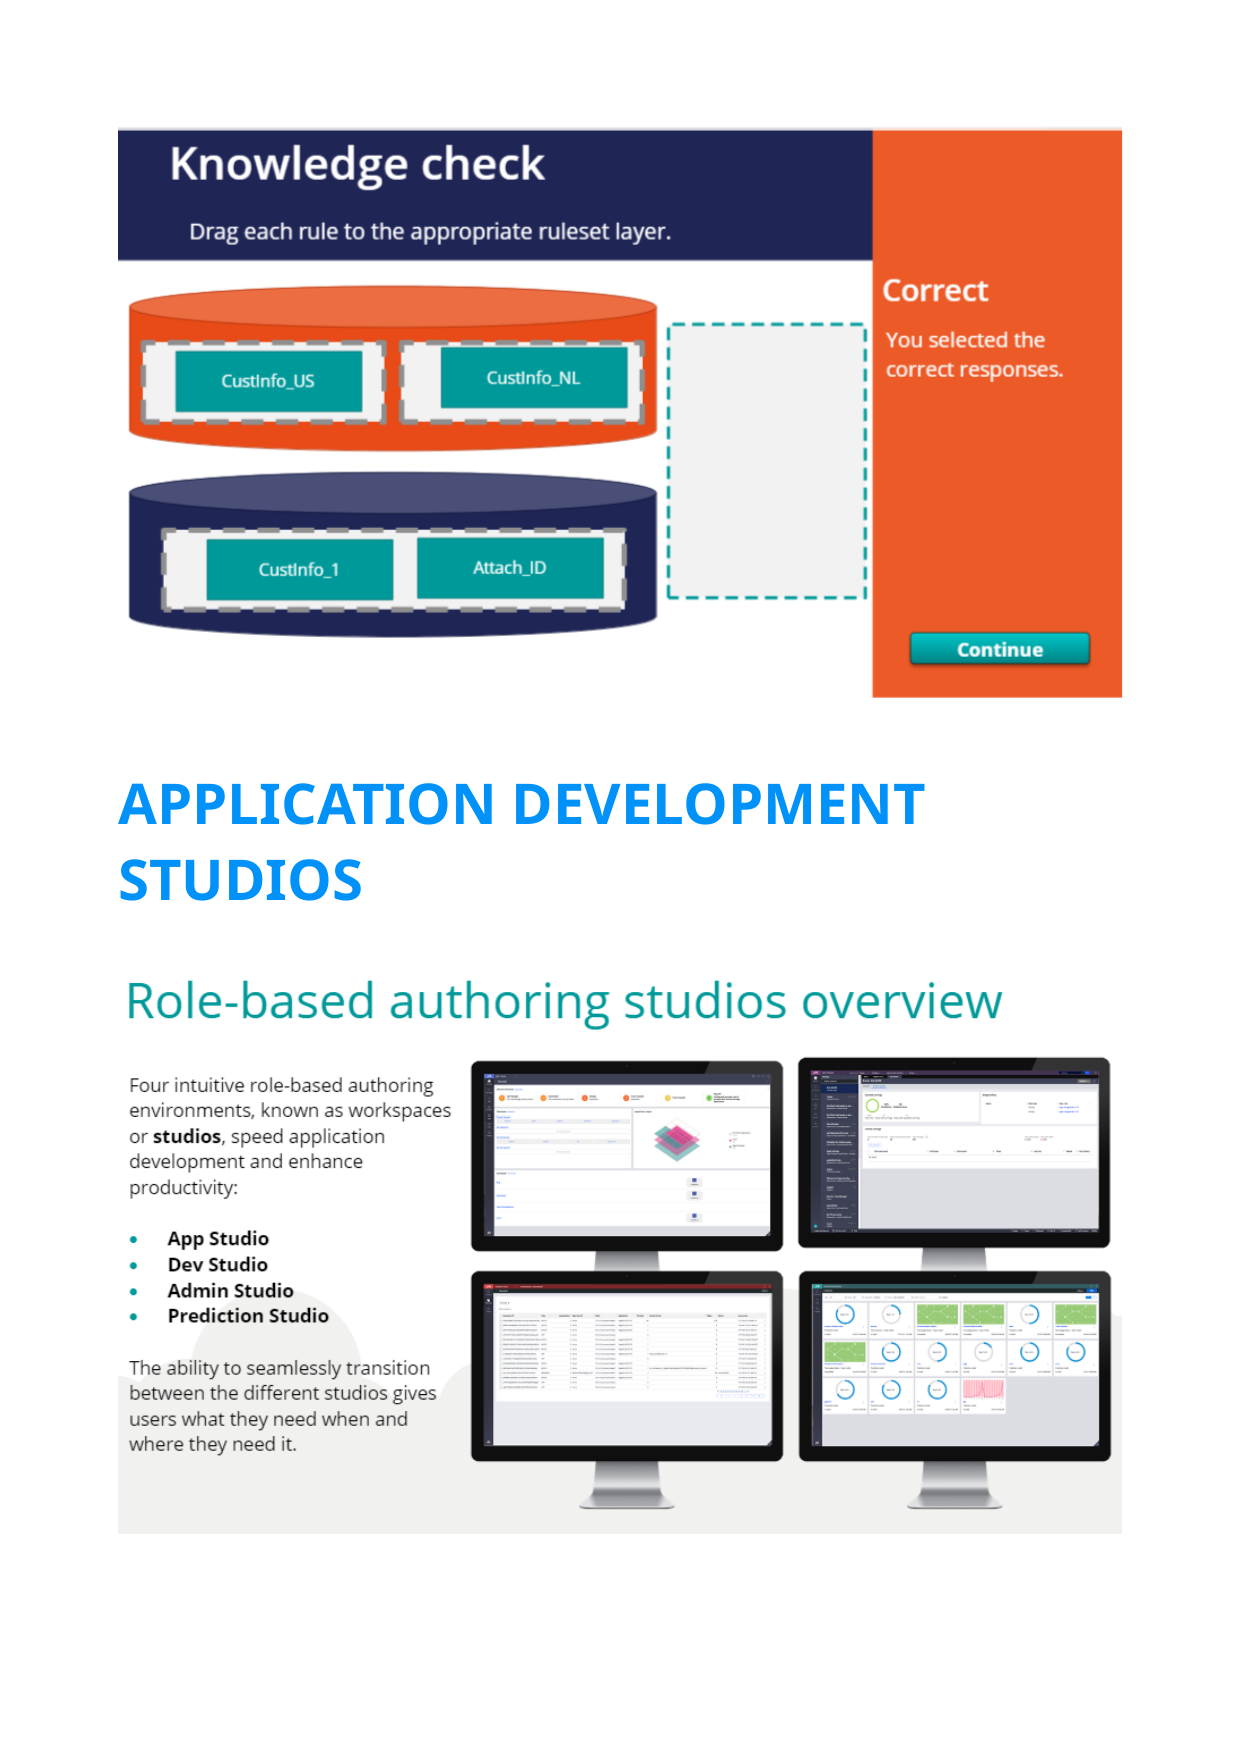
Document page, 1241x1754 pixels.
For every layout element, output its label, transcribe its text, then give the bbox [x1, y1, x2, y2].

text APPLICATION DEVELOPMENT STUDIOS [118, 764, 1122, 917]
